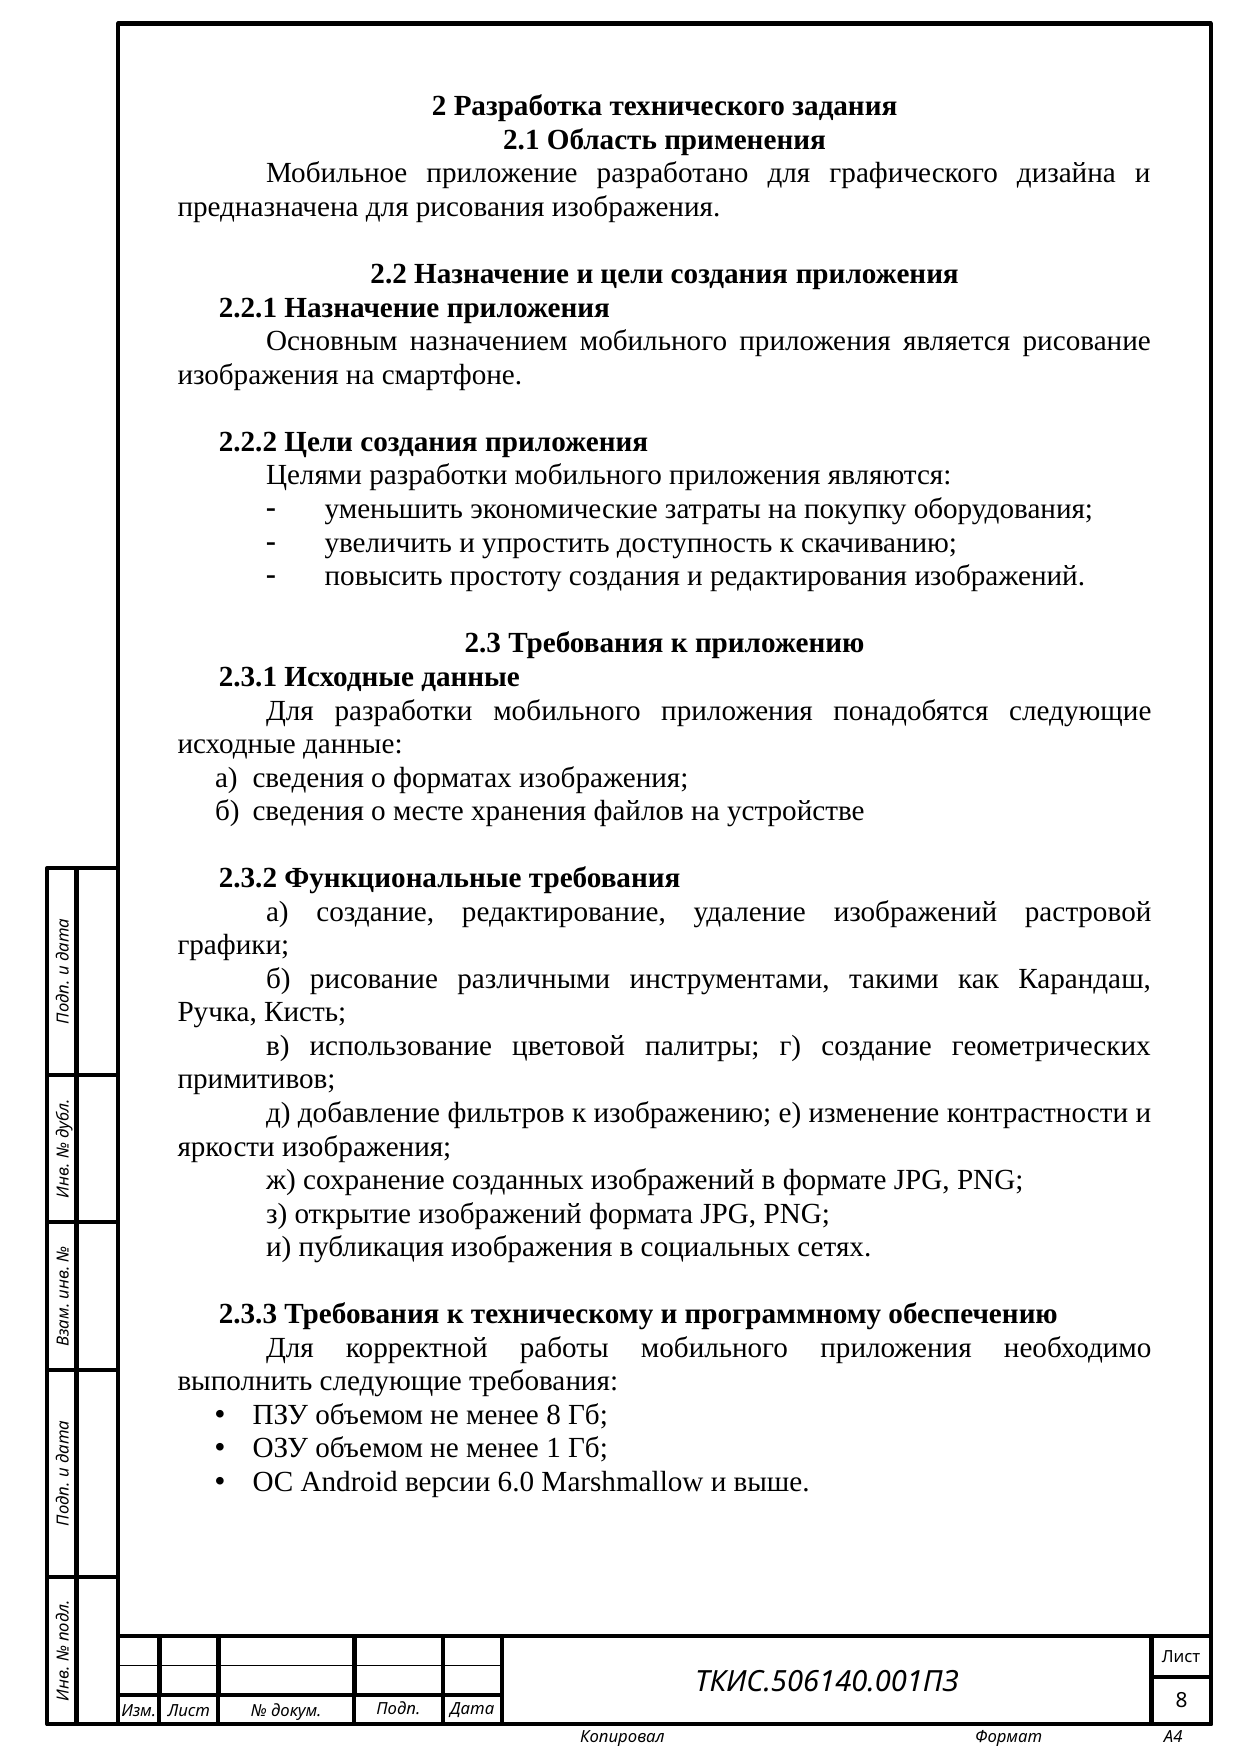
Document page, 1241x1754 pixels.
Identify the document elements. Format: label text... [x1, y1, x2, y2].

text и) публикация изображения в социальных сетях. [177, 1229, 1152, 1263]
list сведения о форматах изображения; [215, 760, 1152, 793]
subtitle Назначение и цели создания приложения [177, 256, 1152, 290]
text Для разработки мобильного приложения понадобятся следующие исходные данные: [177, 693, 1152, 760]
subtitle Область применения [177, 122, 1152, 156]
text Основным назначением мобильного приложения является рисование изображения на смартфоне. [177, 323, 1152, 390]
text Целями разработки мобильного приложения являются: [177, 457, 1152, 491]
text а) создание, редактирование, удаление изображений растровой графики; [177, 894, 1152, 961]
subtitle Требования к приложению [177, 626, 1152, 659]
text б) рисование различными инструментами, такими как Карандаш, Ручка, Кисть; [177, 961, 1152, 1028]
text в) использование цветовой палитры; г) создание геометрических примитивов; [177, 1028, 1152, 1095]
subtitle Назначение приложения [218, 290, 1152, 323]
subtitle Цели создания приложения [218, 424, 1152, 457]
list сведения о месте хранения файлов на устройстве [215, 793, 1152, 827]
list повысить простоту создания и редактирования изображений. [177, 558, 1152, 592]
text з) открытие изображений формата JPG, PNG; [177, 1196, 1152, 1229]
text Мобильное приложение разработано для графического дизайна и предназначена для рисования изображения. [177, 156, 1152, 223]
subtitle Функциональные требования [218, 860, 1152, 894]
list ОС Android версии 6.0 Marshmallow и выше. [215, 1464, 1152, 1498]
subtitle Требования к техническому и программному обеспечению [218, 1296, 1152, 1330]
subtitle Исходные данные [218, 659, 1152, 693]
text д) добавление фильтров к изображению; е) изменение контрастности и яркости изображения; [177, 1095, 1152, 1162]
list уменьшить экономические затраты на покупку оборудования; [177, 491, 1152, 525]
list ПЗУ объемом не менее 8 Гб; [215, 1397, 1152, 1431]
text Для корректной работы мобильного приложения необходимо выполнить следующие требования: [177, 1330, 1152, 1397]
list увеличить и упростить доступность к скачиванию; [177, 525, 1152, 558]
subtitle Разработка технического задания [177, 88, 1152, 122]
text ж) сохранение созданных изображений в формате JPG, PNG; [177, 1162, 1152, 1196]
list ОЗУ объемом не менее 1 Гб; [215, 1431, 1152, 1464]
